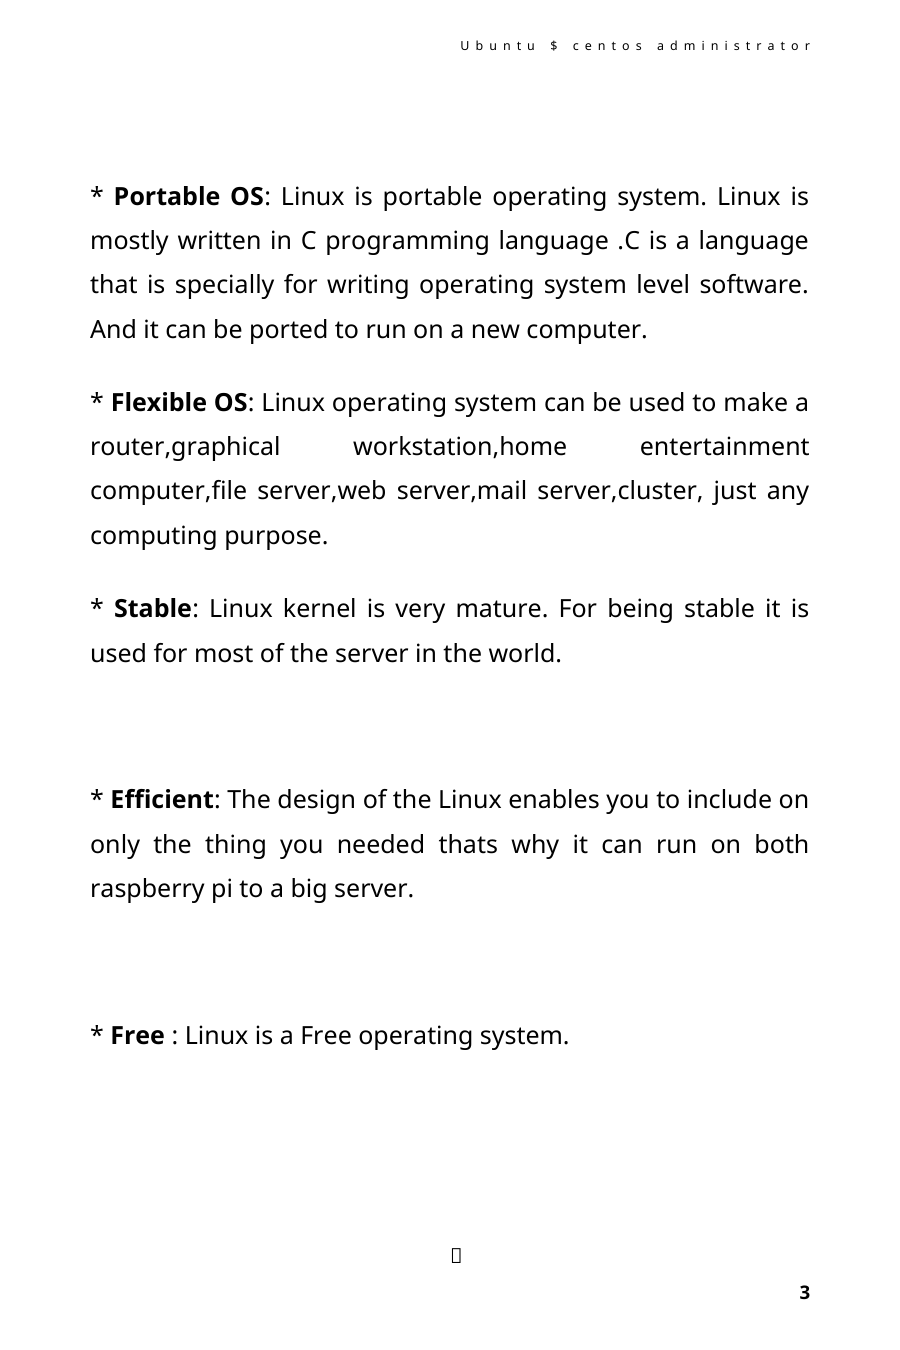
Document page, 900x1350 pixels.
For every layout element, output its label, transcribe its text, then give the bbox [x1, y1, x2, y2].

text * Flexible OS: Linux operating system can be used to make a router,graphical workstation,home entertainment computer,file server,web server,mail server,cluster, just any computing purpose. [90, 385, 810, 552]
text * Portable OS: Linux is portable operating system. Linux is mostly written in C programming language .C is a language that is specially for writing operating system level software. And it can be ported to run on a new computer. [90, 178, 810, 345]
text * Free : Linux is a Free operating system. [90, 1017, 810, 1052]
text * Stable: Linux kernel is very mature. For being stable it is used for most of the server in the world. [90, 591, 810, 669]
text * Efficient: The design of the Linux enables you to include on only the thing you needed thats why it can run on both raspberry pi to a big server. [90, 782, 810, 905]
